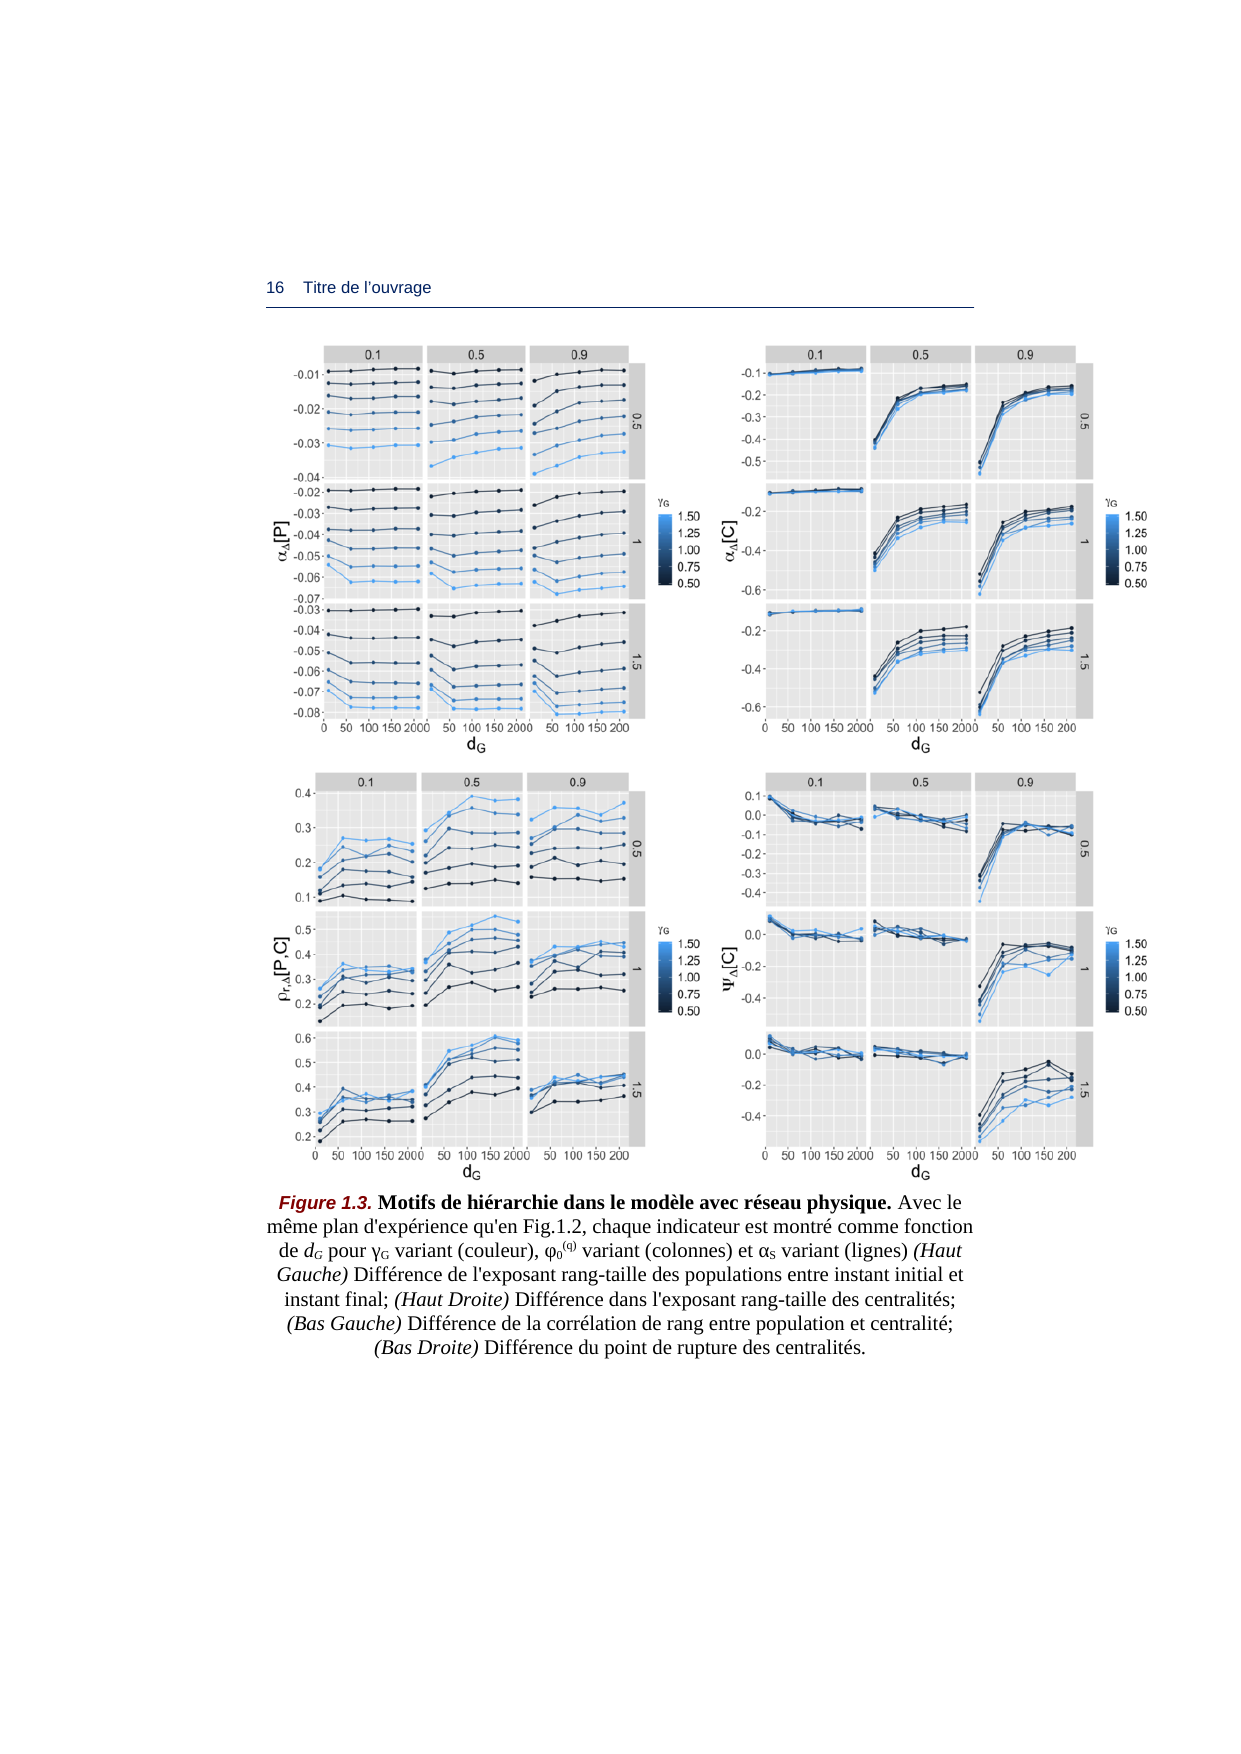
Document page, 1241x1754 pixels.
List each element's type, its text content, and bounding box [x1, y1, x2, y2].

text Figure 1.3. Motifs de hiérarchie dans le modèle avec réseau physique. Avec le même plan d'expérience qu'en Fig.1.2, chaque indicateur est montré comme fonction de dG pour γG variant (couleur), φ0(q) variant (colonnes) et αS variant (lignes) (Haut Gauche) Différence de l'exposant rang-taille des populations entre instant initial et instant final; (Haut Droite) Différence dans l'exposant rang-taille des centralités; (Bas Gauche) Différence de la corrélation de rang entre population et centralité; (Bas Droite) Différence du point de rupture des centralités. [266, 1191, 974, 1359]
picture [265, 336, 1160, 1191]
